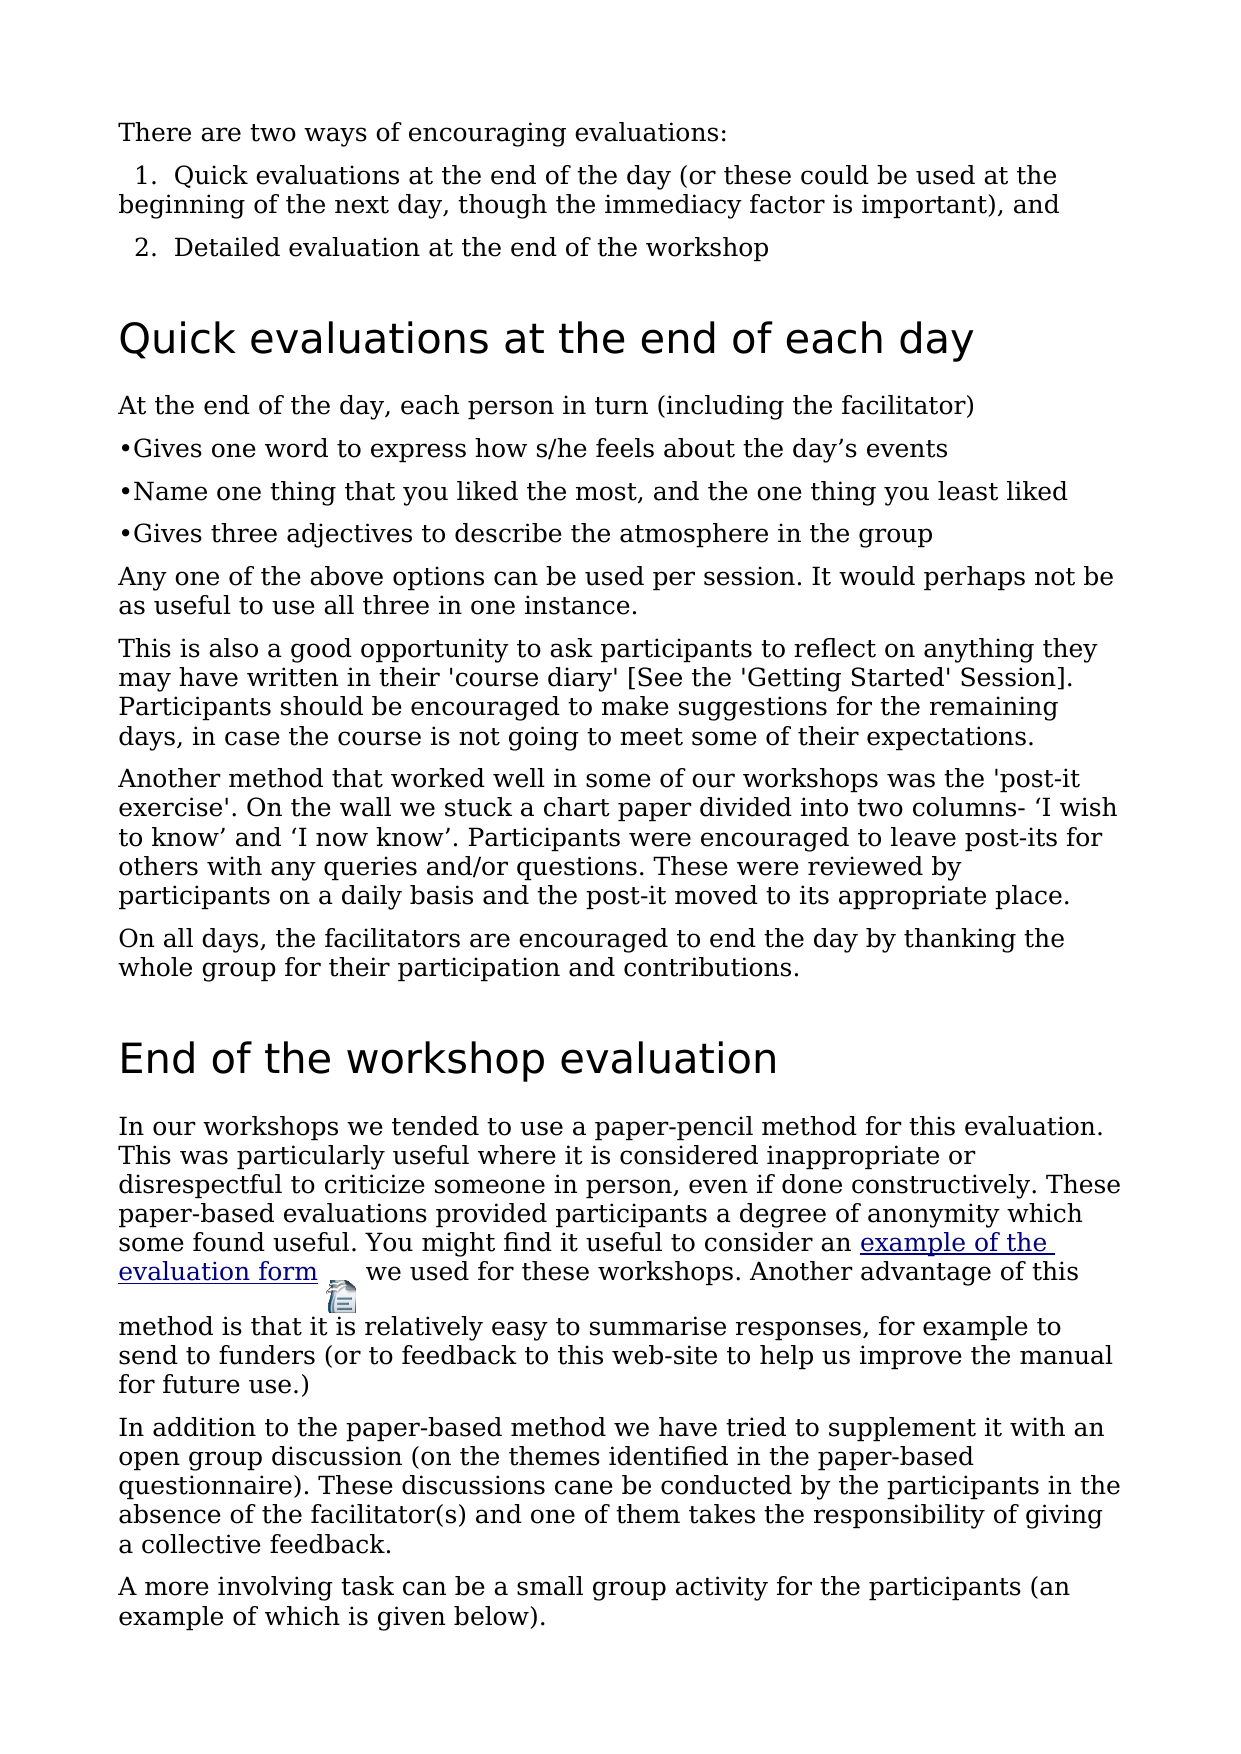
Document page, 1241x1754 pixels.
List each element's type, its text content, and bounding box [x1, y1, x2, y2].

text At the end of the day, each person in turn (including the facilitator) [118, 391, 1122, 421]
list Quick evaluations at the end of the day (or these could be used at the beginning of the next day, though the immediacy factor is important), and [118, 161, 1122, 219]
list Detailed evaluation at the end of the workshop [118, 233, 1122, 262]
text In addition to the paper-based method we have tried to supplement it with an open group discussion (on the themes identified in the paper-based questionnaire). These discussions cane be conducted by the participants in the absence of the facilitator(s) and one of them takes the responsibility of giving a collective feedback. [118, 1413, 1122, 1559]
text A more involving task can be a small group activity for the participants (an example of which is given below). [118, 1573, 1122, 1631]
list Gives three adjectives to describe the atmosphere in the group [118, 519, 1122, 549]
text There are two ways of encouraging evaluations: [118, 118, 1122, 147]
text Any one of the above options can be used per session. It would perhaps not be as useful to use all three in one instance. [118, 562, 1122, 621]
list Gives one word to express how s/he feels about the day’s events [118, 434, 1122, 463]
list Name one thing that you liked the most, and the one thing you least liked [118, 477, 1122, 506]
text This is also a good opportunity to ask participants to reflect on anything they may have written in their 'course diary' [See the 'Getting Started' Session]. Participants should be encouraged to make suggestions for the remaining days, in case the course is not going to meet some of their expectations. [118, 634, 1122, 751]
text Another method that worked well in some of our workshops was the 'post-it exercise'. On the wall we stuck a chart paper divided into two columns- ‘I wish to know’ and ‘I now know’. Participants were encouraged to leave post-its for others with any queries and/or questions. These were reviewed by participants on a daily basis and the post-it moved to its appropriate place. [118, 764, 1122, 910]
text On all days, the facilitators are encouraged to end the day by thanking the whole group for their participation and contributions. [118, 924, 1122, 982]
picture [326, 1280, 358, 1313]
subtitle End of the workshop evaluation [118, 1034, 1122, 1083]
subtitle Quick evaluations at the end of each day [118, 314, 1122, 363]
text In our workshops we tended to use a paper-pencil method for this evaluation. This was particularly useful where it is considered inappropriate or disrespectful to criticize someone in person, even if done constructively. These paper-based evaluations provided participants a degree of anonymity which some found useful. You might find it useful to consider an example of the evaluation form we used for these workshops. Another advantage of this method is that it is relatively easy to summarise responses, for example to send to funders (or to feedback to this web-site to help us improve the manual for future use.) [118, 1112, 1122, 1400]
